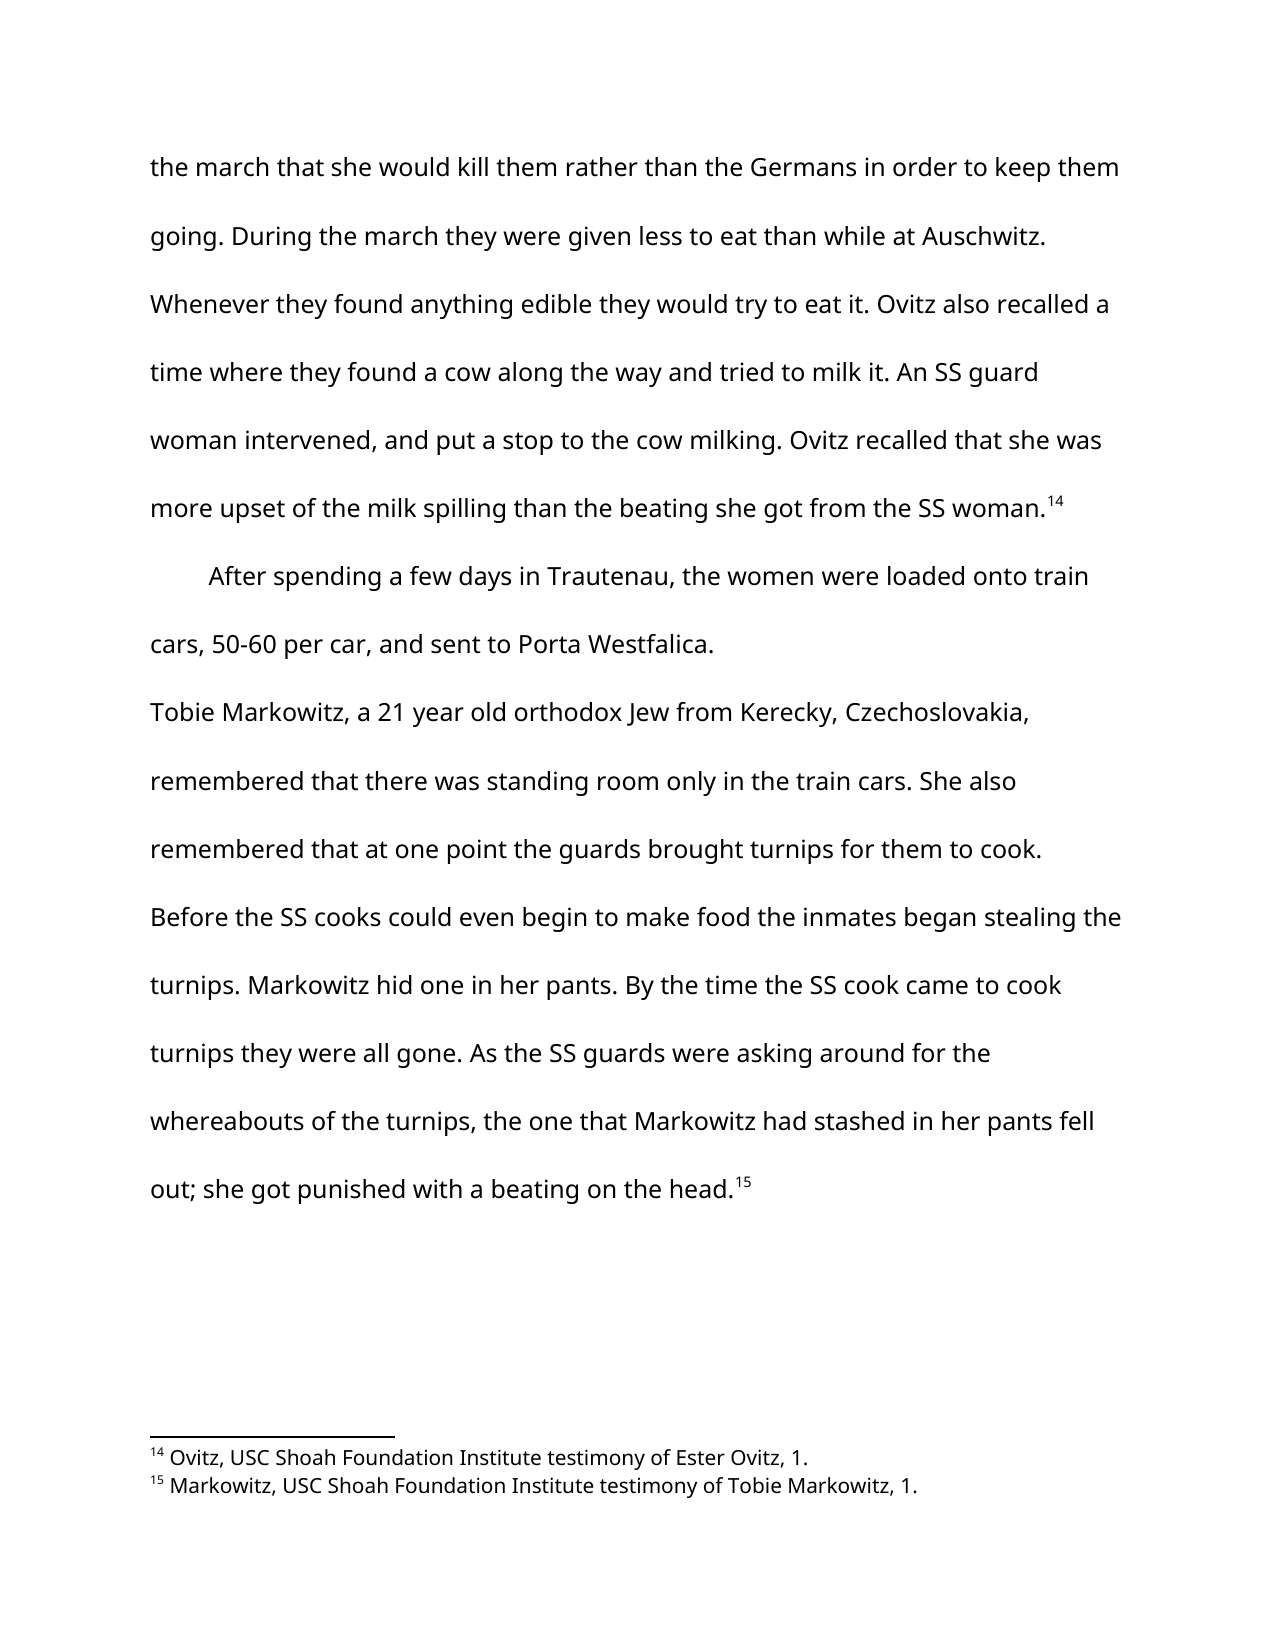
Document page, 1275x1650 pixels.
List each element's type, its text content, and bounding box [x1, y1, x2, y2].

text Tobie Markowitz, a 21 year old orthodox Jew from Kerecky, Czechoslovakia, remembered that there was standing room only in the train cars. She also remembered that at one point the guards brought turnips for them to cook. Before the SS cooks could even begin to make food the inmates began stealing the turnips. Markowitz hid one in her pants. By the time the SS cook came to cook turnips they were all gone. As the SS guards were asking around for the whereabouts of the turnips, the one that Markowitz had stashed in her pants fell out; she got punished with a beating on the head. [150, 695, 1125, 1206]
text Markowitz, USC Shoah Foundation Institute testimony of Tobie Markowitz, 1. [150, 1472, 1125, 1500]
text the march that she would kill them rather than the Germans in order to keep them going. During the march they were given less to eat than while at Auschwitz. Whenever they found anything edible they would try to eat it. Ovitz also recalled a time where they found a cow along the way and tried to milk it. An SS guard woman intervened, and put a stop to the cow milking. Ovitz recalled that she was more upset of the milk spilling than the beating she got from the SS woman. [150, 150, 1125, 525]
text Ovitz, USC Shoah Foundation Institute testimony of Ester Ovitz, 1. [150, 1443, 1125, 1472]
text After spending a few days in Trautenau, the women were loaded onto train cars, 50-60 per car, and sent to Porta Westfalica. [150, 559, 1125, 661]
